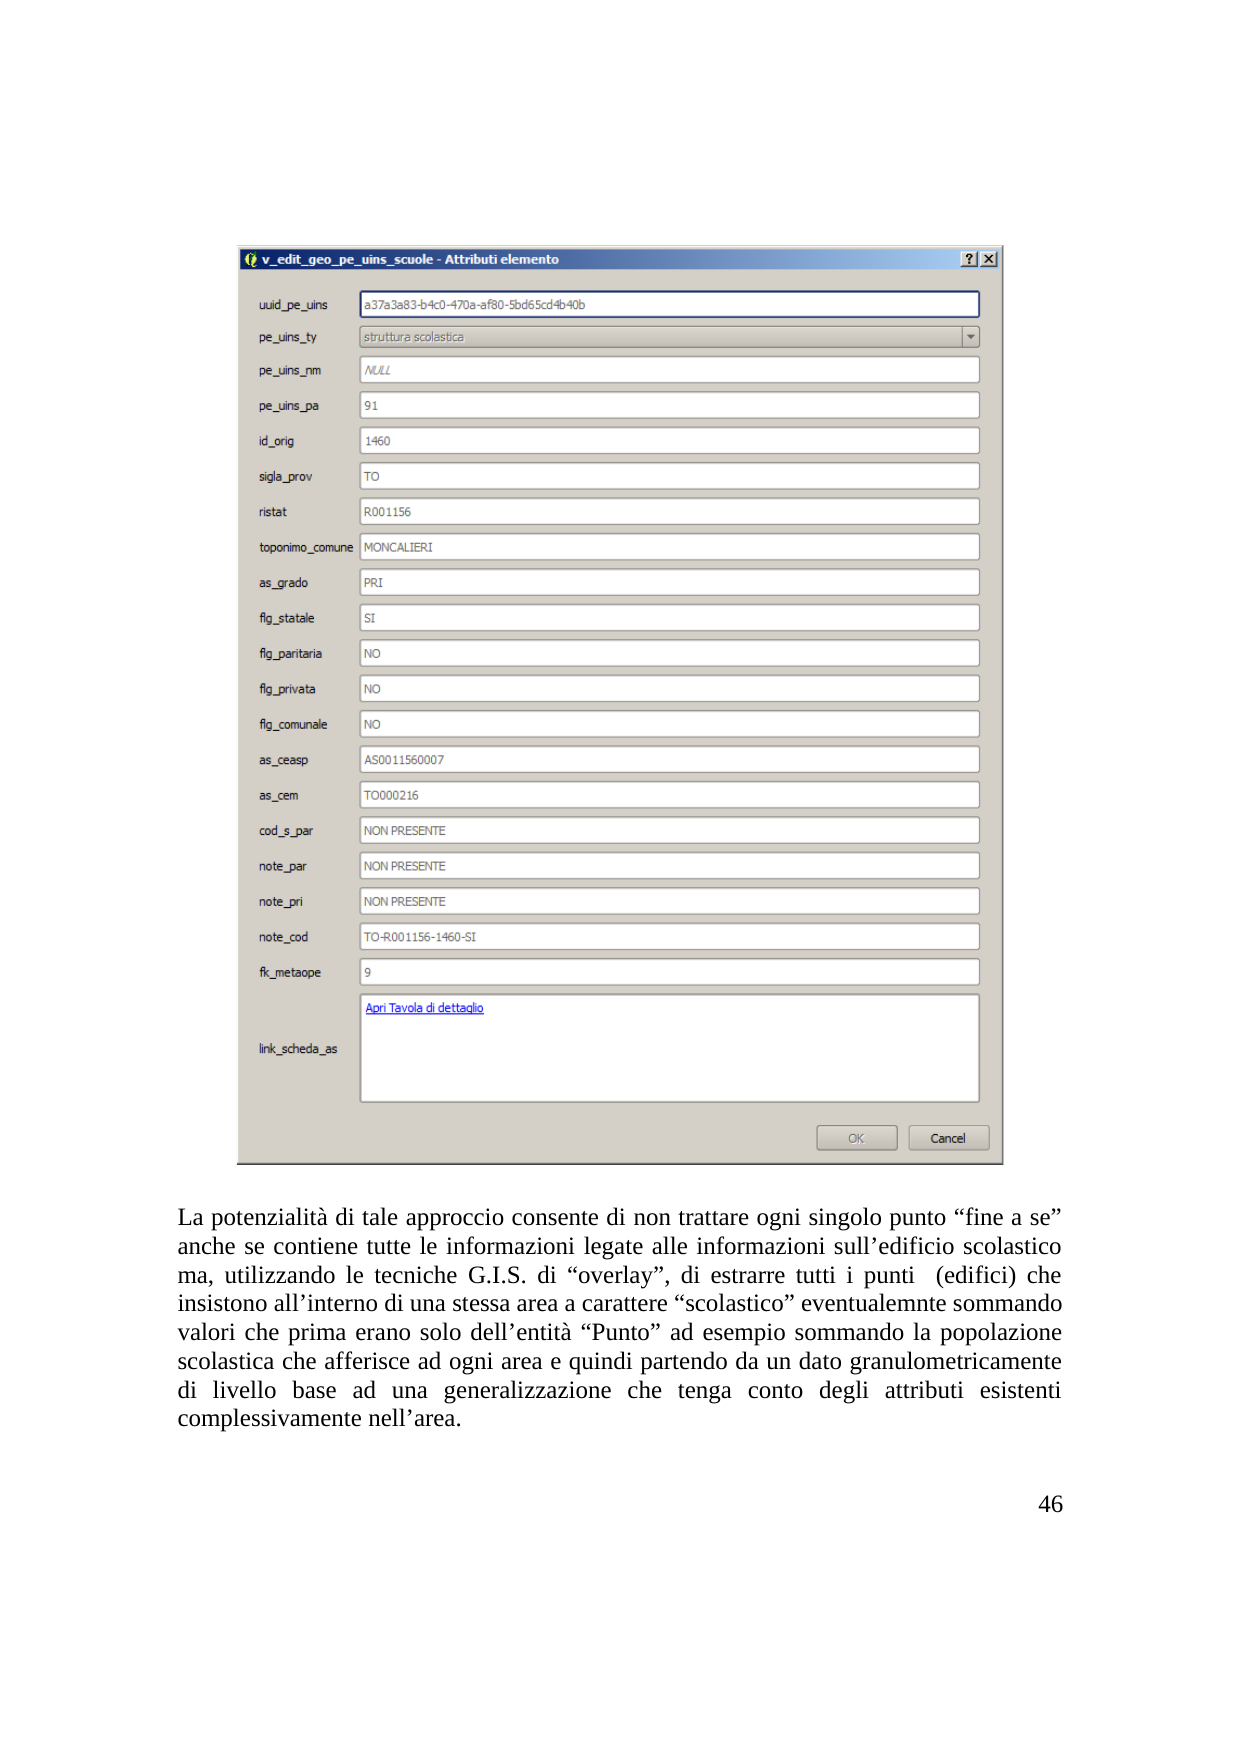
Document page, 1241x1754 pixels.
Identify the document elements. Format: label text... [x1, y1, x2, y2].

picture [236, 245, 1004, 1165]
text La potenzialità di tale approccio consente di non trattare ogni singolo punto “fine a se” anche se contiene tutte le informazioni legate alle informazioni sull’edificio scolastico ma, utilizzando le tecniche G.I.S. di “overlay”, di estrarre tutti i punti (edifici) che insistono all’interno di una stessa area a carattere “scolastico” eventualemnte sommando valori che prima erano solo dell’entità “Punto” ad esempio sommando la popolazione scolastica che afferisce ad ogni area e quindi partendo da un dato granulometricamente di livello base ad una generalizzazione che tenga conto degli attributi esistenti complessivamente nell’area. [177, 1202, 1063, 1432]
